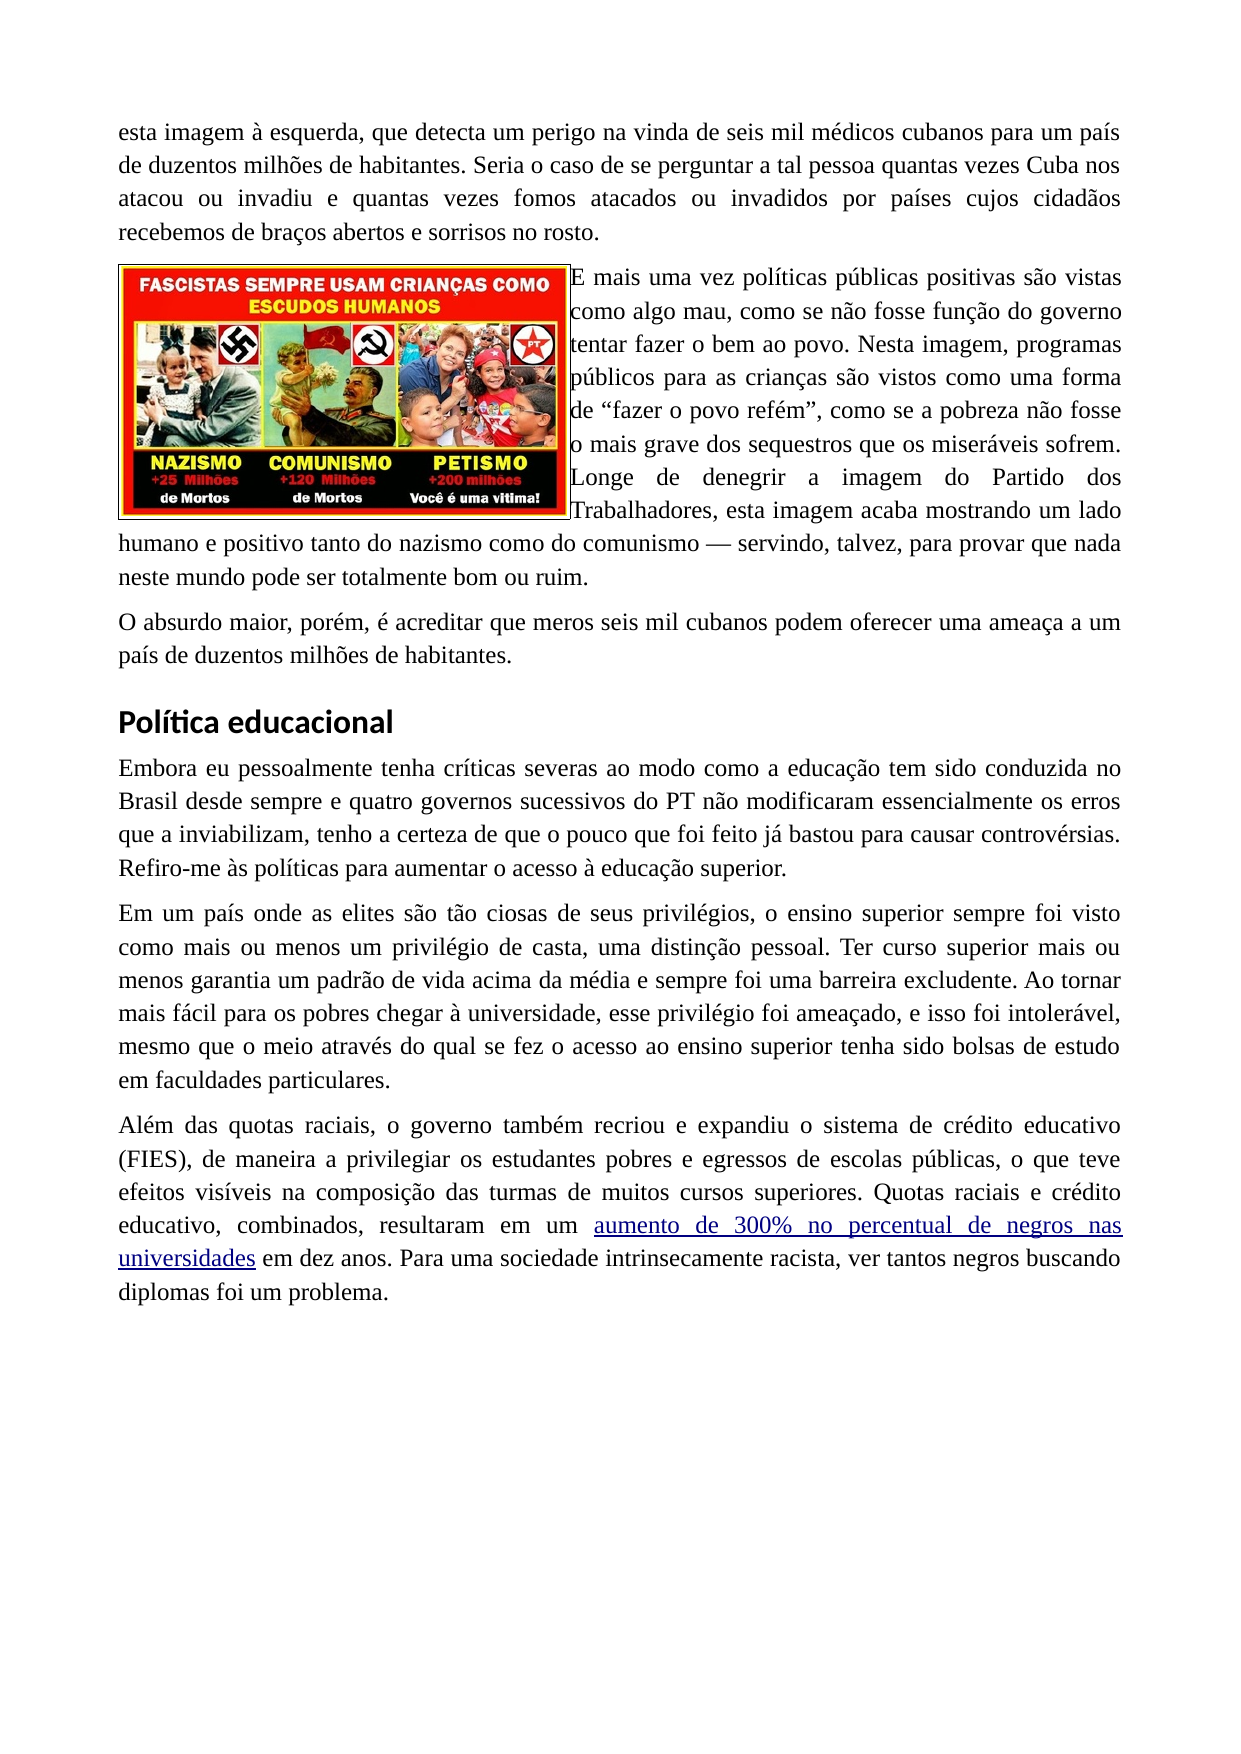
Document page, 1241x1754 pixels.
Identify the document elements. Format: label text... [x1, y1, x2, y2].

text Embora eu pessoalmente tenha críticas severas ao modo como a educação tem sido conduzida no Brasil desde sempre e quatro governos sucessivos do PT não modificaram essencialmente os erros que a inviabilizam, tenho a certeza de que o pouco que foi feito já bastou para causar controvérsias. Refiro-me às políticas para aumentar o acesso à educação superior. [118, 754, 1122, 882]
text Em um país onde as elites são tão ciosas de seus privilégios, o ensino superior sempre foi visto como mais ou menos um privilégio de casta, uma distinção pessoal. Ter curso superior mais ou menos garantia um padrão de vida acima da média e sempre foi uma barreira excludente. Ao tornar mais fácil para os pobres chegar à universidade, esse privilégio foi ameaçado, e isso foi intolerável, mesmo que o meio através do qual se fez o acesso ao ensino superior tenha sido bolsas de estudo em faculdades particulares. [118, 899, 1122, 1093]
text O absurdo maior, porém, é acreditar que meros seis mil cubanos podem oferecer uma ameaça a um país de duzentos milhões de habitantes. [118, 608, 1122, 669]
text Além das quotas raciais, o governo também recriou e expandiu o sistema de crédito educativo (FIES), de maneira a privilegiar os estudantes pobres e egressos de escolas públicas, o que teve efeitos visíveis na composição das turmas de muitos cursos superiores. Quotas raciais e crédito educativo, combinados, resultaram em um aumento de 300% no percentual de negros nas universidades em dez anos. Para uma sociedade intrinsecamente racista, ver tantos negros buscando diplomas foi um problema. [118, 1111, 1122, 1305]
subtitle Política educacional [118, 708, 1122, 742]
text esta imagem à esquerda, que detecta um perigo na vinda de seis mil médicos cubanos para um país de duzentos milhões de habitantes. Seria o caso de se perguntar a tal pessoa quantas vezes Cuba nos atacou ou invadiu e quantas vezes fomos atacados ou invadidos por países cujos cidadãos recebemos de braços abertos e sorrisos no rosto. [118, 118, 1122, 246]
text E mais uma vez políticas públicas positivas são vistas como algo mau, como se não fosse função do governo tentar fazer o bem ao povo. Nesta imagem, programas públicos para as crianças são vistos como uma forma de “fazer o povo refém”, como se a pobreza não fosse o mais grave dos sequestros que os miseráveis sofrem. Longe de denegrir a imagem do Partido dos Trabalhadores, esta imagem acaba mostrando um lado humano e positivo tanto do nazismo como do comunismo — servindo, talvez, para provar que nada neste mundo pode ser totalmente bom ou ruim. [118, 263, 1122, 590]
picture [121, 266, 567, 516]
